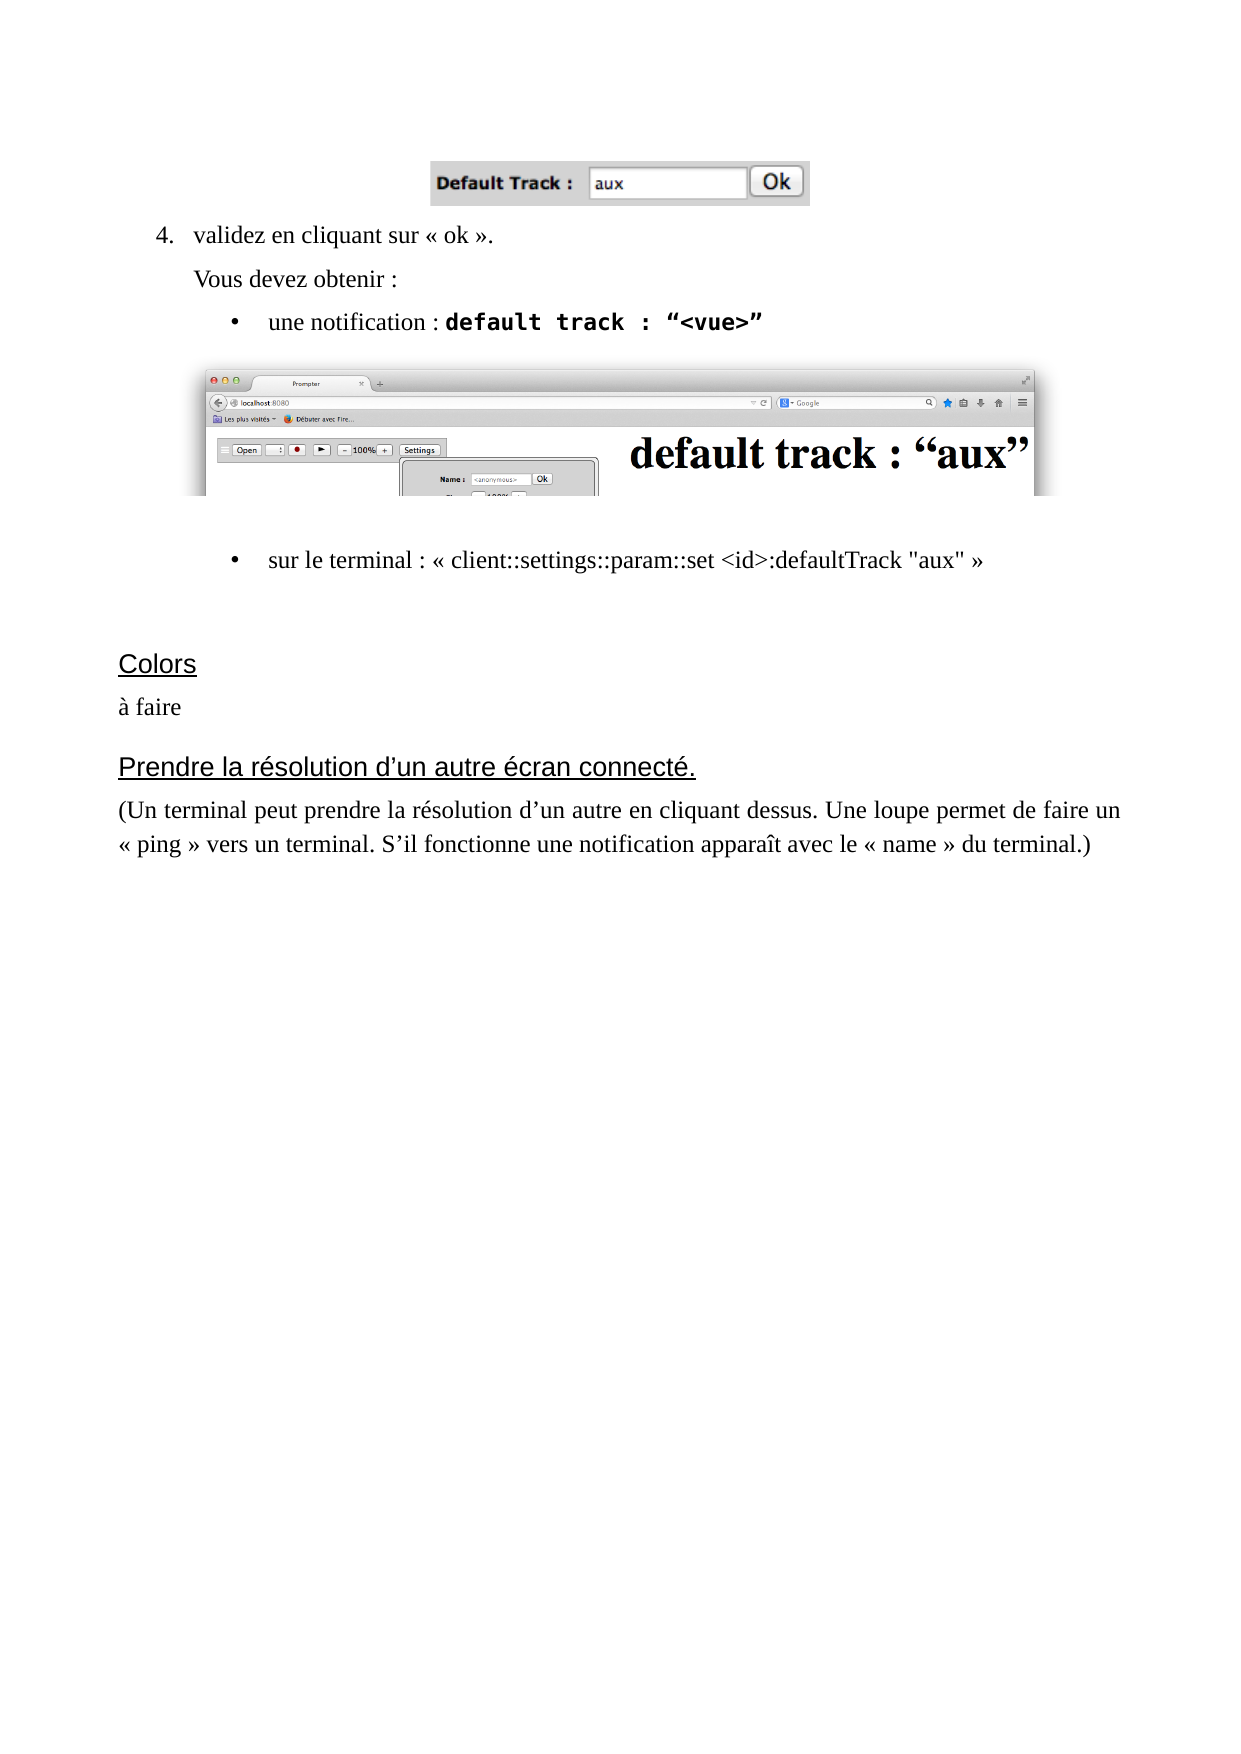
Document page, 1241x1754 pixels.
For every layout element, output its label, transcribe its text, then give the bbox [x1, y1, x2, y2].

text à faire [118, 692, 1122, 720]
text (Un terminal peut prendre la résolution d’un autre en cliquant dessus. Une loupe permet de faire un « ping » vers un terminal. S’il fonctionne une notification apparaît avec le « name » du terminal.) [118, 795, 1122, 858]
list une notification : default track : “<vue>” [231, 307, 1122, 336]
subtitle Prendre la résolution d’un autre écran connecté. [118, 751, 1122, 782]
picture [430, 161, 810, 206]
list sur le terminal : « client::settings::param::set <id>:defaultTrack "aux" » [231, 545, 1122, 574]
subtitle Colors [118, 648, 1122, 679]
picture [174, 350, 1066, 496]
list validez en cliquant sur « ok ». [156, 220, 1122, 249]
list Vous devez obtenir : [156, 264, 1122, 292]
